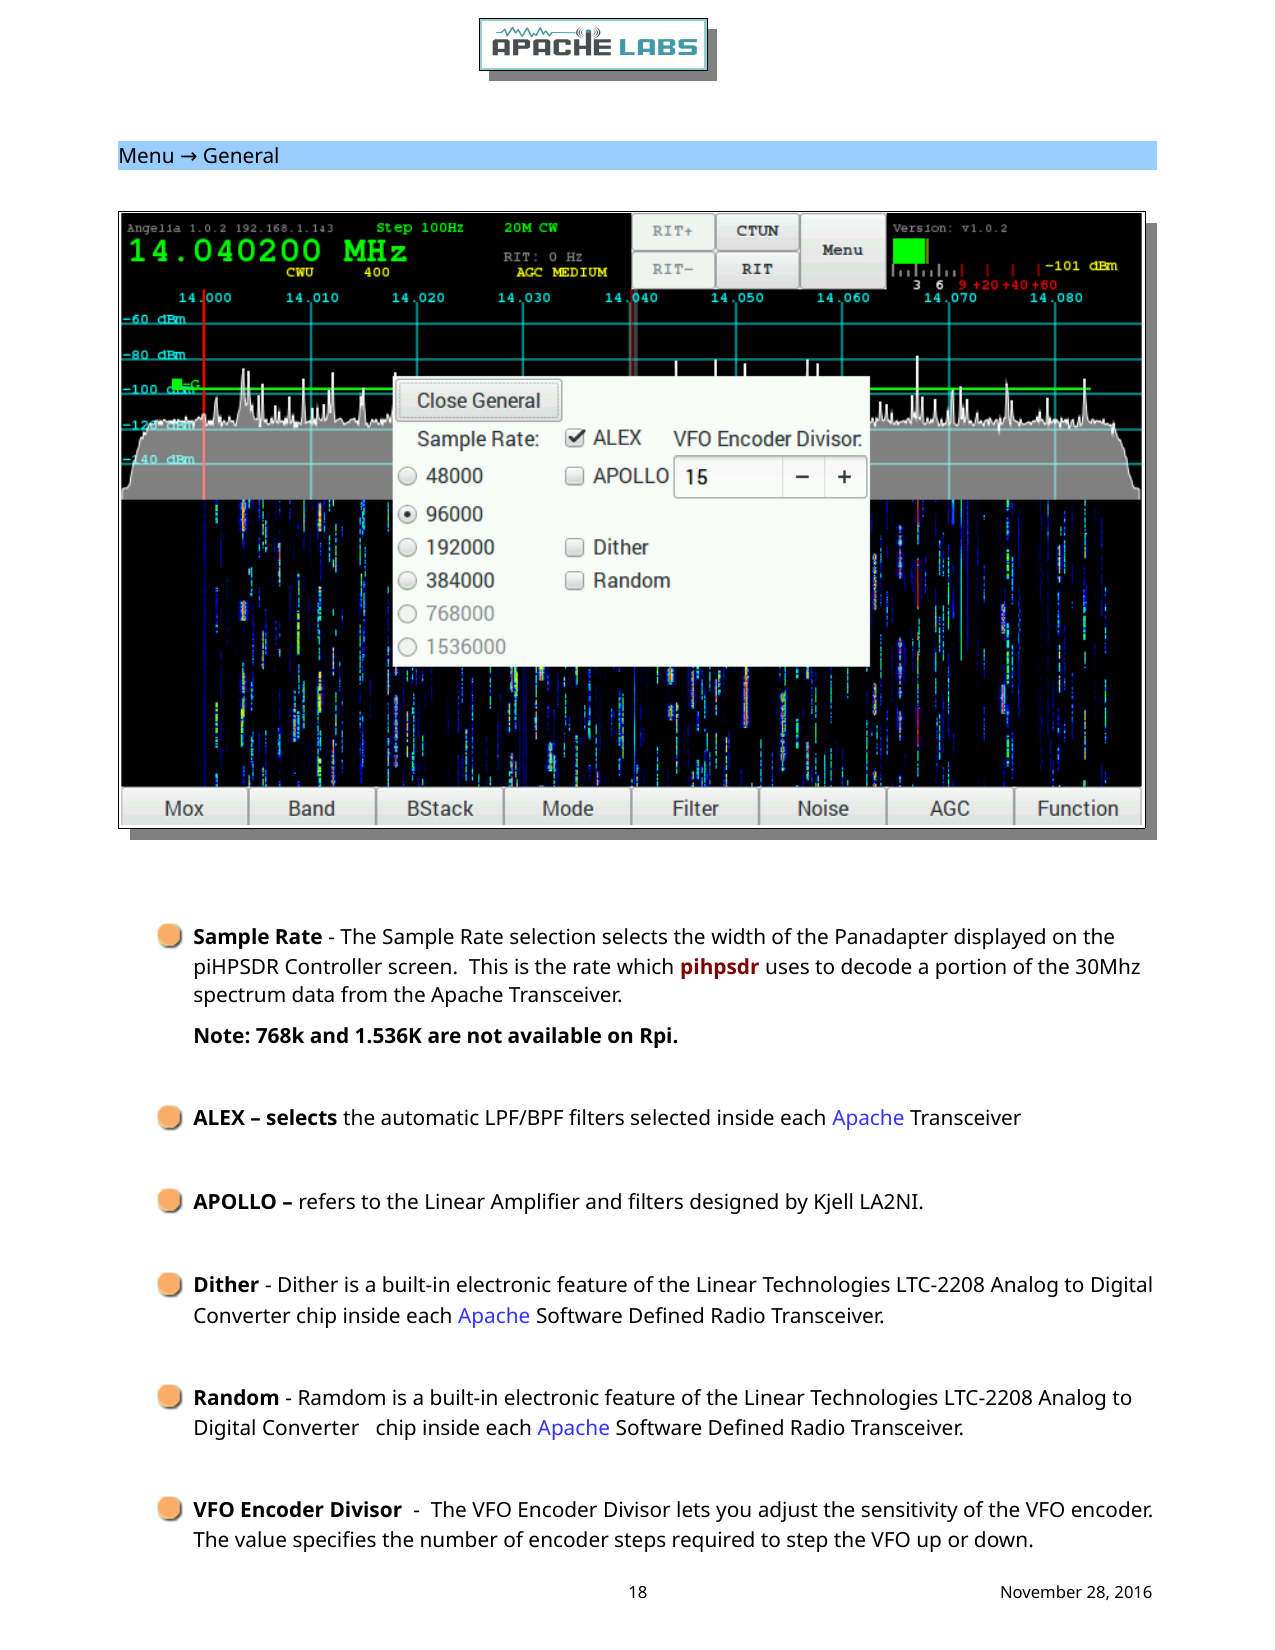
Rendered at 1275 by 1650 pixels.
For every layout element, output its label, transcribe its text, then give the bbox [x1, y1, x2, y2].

picture [482, 21, 704, 68]
list Sample Rate - The Sample Rate selection selects the width of the Panadapter displayed on the piHPSDR Controller screen. This is the rate which pihpsdr uses to decode a portion of the 30Mhz spectrum data from the Apache Transceiver. [156, 922, 1157, 1009]
picture [156, 1495, 185, 1524]
list Random - Ramdom is a built-in electronic feature of the Linear Technologies LTC-2208 Analog to Digital Converter chip inside each Apache Software Defined Radio Transceiver. [156, 1383, 1157, 1441]
list Dither - Dither is a built-in electronic feature of the Linear Technologies LTC-2208 Analog to Digital Converter chip inside each Apache Software Defined Radio Transceiver. [156, 1271, 1157, 1329]
picture [156, 1271, 185, 1300]
list VFO Encoder Divisor - The VFO Encoder Divisor lets you adjust the sensitivity of the VFO encoder. The value specifies the number of encoder steps required to step the VFO up or down. [156, 1495, 1157, 1553]
list ALEX – selects the automatic LPF/BPF filters selected inside each Apache Transceiver [156, 1103, 1157, 1133]
picture [156, 1104, 185, 1133]
picture [121, 213, 1142, 825]
picture [156, 1187, 185, 1216]
picture [156, 922, 185, 951]
list Note: 768k and 1.536K are not available on Rpi. [156, 1021, 1157, 1050]
picture [156, 1383, 185, 1412]
subtitle Menu → General [118, 141, 1157, 170]
list APOLLO – refers to the Linear Amplifier and filters designed by Kjell LA2NI. [156, 1187, 1157, 1217]
